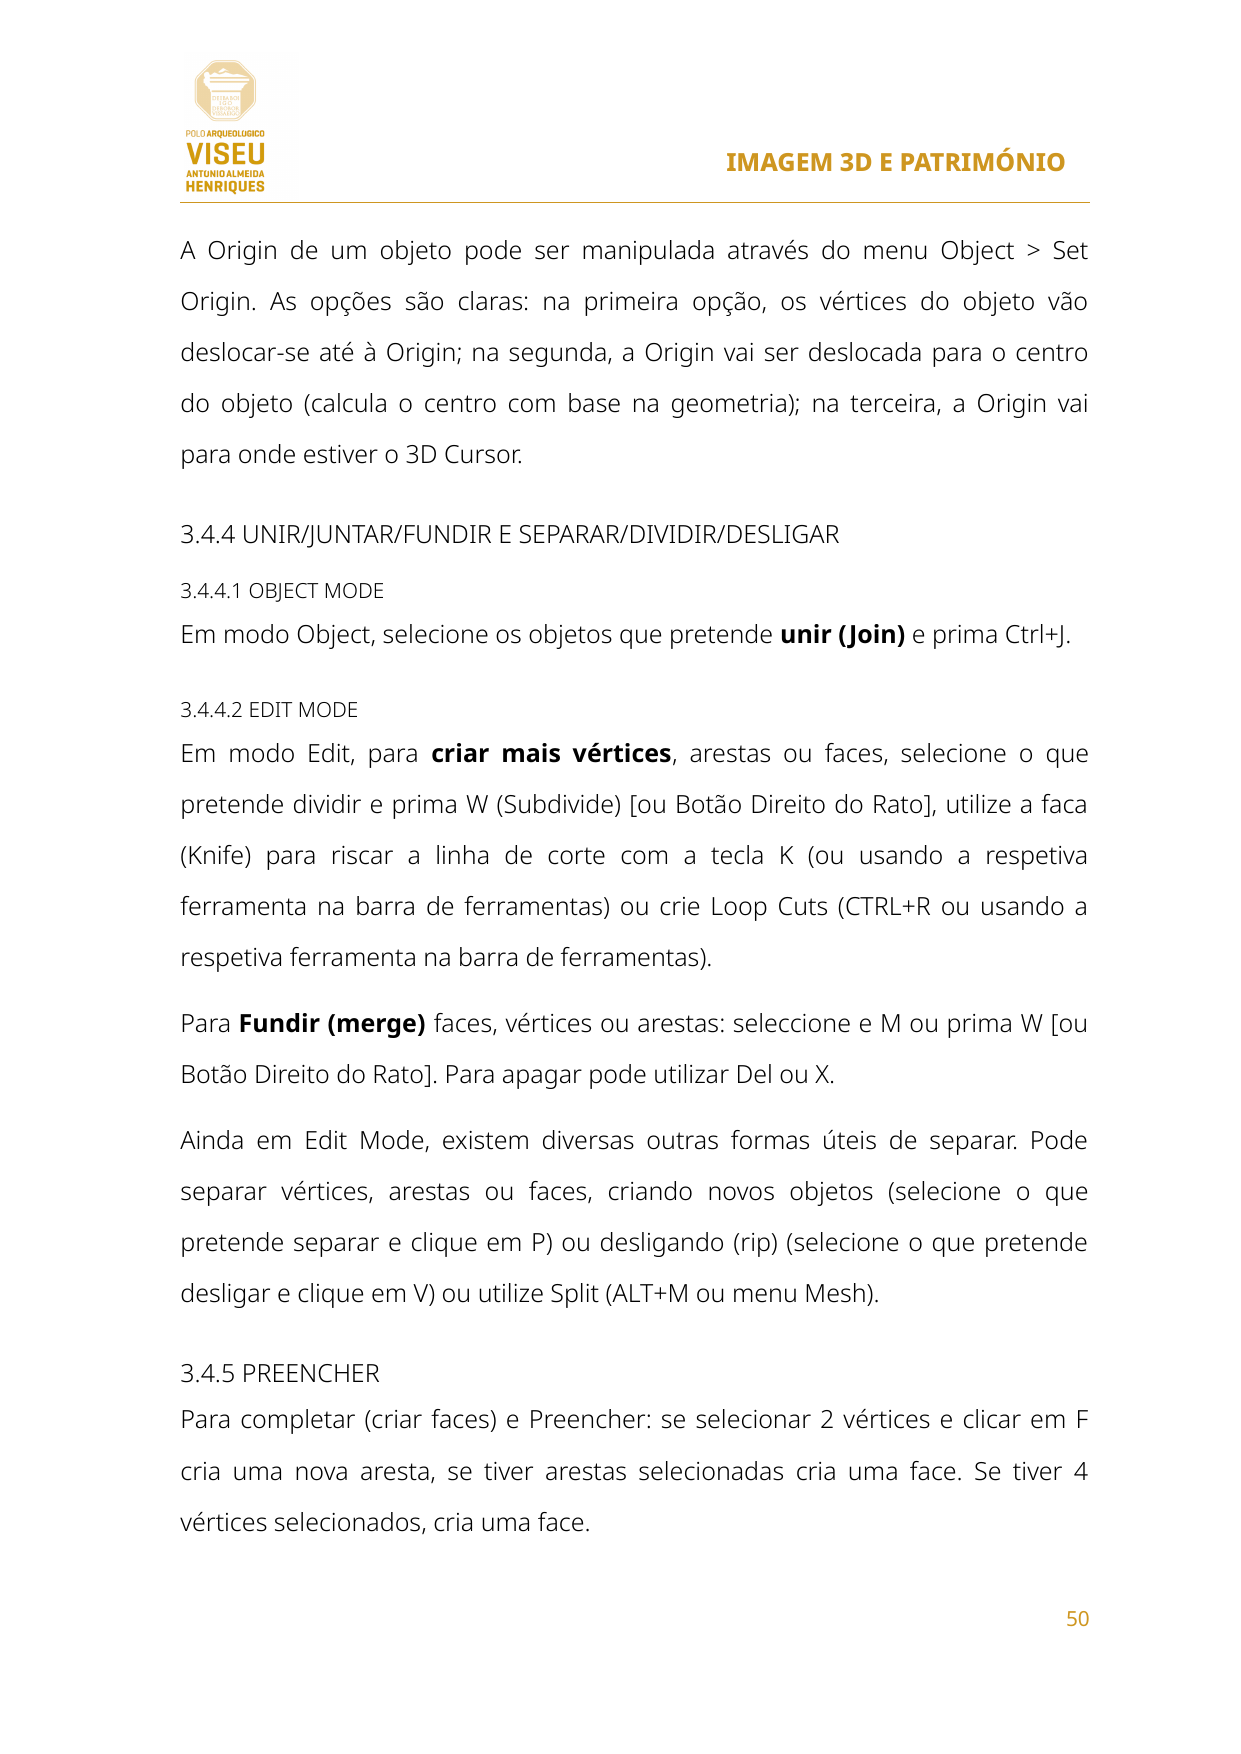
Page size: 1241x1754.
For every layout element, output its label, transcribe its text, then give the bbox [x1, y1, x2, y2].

text Em modo Object, selecione os objetos que pretende unir (Join) e prima Ctrl+J. [180, 617, 1090, 651]
subtitle 3.4.4.2 Edit Mode [180, 695, 1090, 723]
text Para completar (criar faces) e Preencher: se selecionar 2 vértices e clicar em F cria uma nova aresta, se tiver arestas selecionadas cria uma face. Se tiver 4 vértices selecionados, cria uma face. [180, 1402, 1090, 1538]
subtitle 3.4.5 Preencher [180, 1356, 1090, 1390]
text A Origin de um objeto pode ser manipulada através do menu Object > Set Origin. As opções são claras: na primeira opção, os vértices do objeto vão deslocar-se até à Origin; na segunda, a Origin vai ser deslocada para o centro do objeto (calcula o centro com base na geometria); na terceira, a Origin vai para onde estiver o 3D Cursor. [180, 232, 1090, 471]
text Para Fundir (merge) faces, vértices ou arestas: seleccione e M ou prima W [ou Botão Direito do Rato]. Para apagar pode utilizar Del ou X. [180, 1006, 1090, 1091]
subtitle 3.4.4.1 Object Mode [180, 576, 1090, 604]
text Em modo Edit, para criar mais vértices, arestas ou faces, selecione o que pretende dividir e prima W (Subdivide) [ou Botão Direito do Rato], utilize a faca (Knife) para riscar a linha de corte com a tecla K (ou usando a respetiva ferramenta na barra de ferramentas) ou crie Loop Cuts (CTRL+R ou usando a respetiva ferramenta na barra de ferramentas). [180, 736, 1090, 974]
picture [183, 52, 299, 201]
text Ainda em Edit Mode, existem diversas outras formas úteis de separar. Pode separar vértices, arestas ou faces, criando novos objetos (selecione o que pretende separar e clique em P) ou desligando (rip) (selecione o que pretende desligar e clique em V) ou utilize Split (ALT+M ou menu Mesh). [180, 1122, 1090, 1309]
subtitle 3.4.4 Unir/Juntar/Fundir e Separar/Dividir/Desligar [180, 517, 1090, 551]
